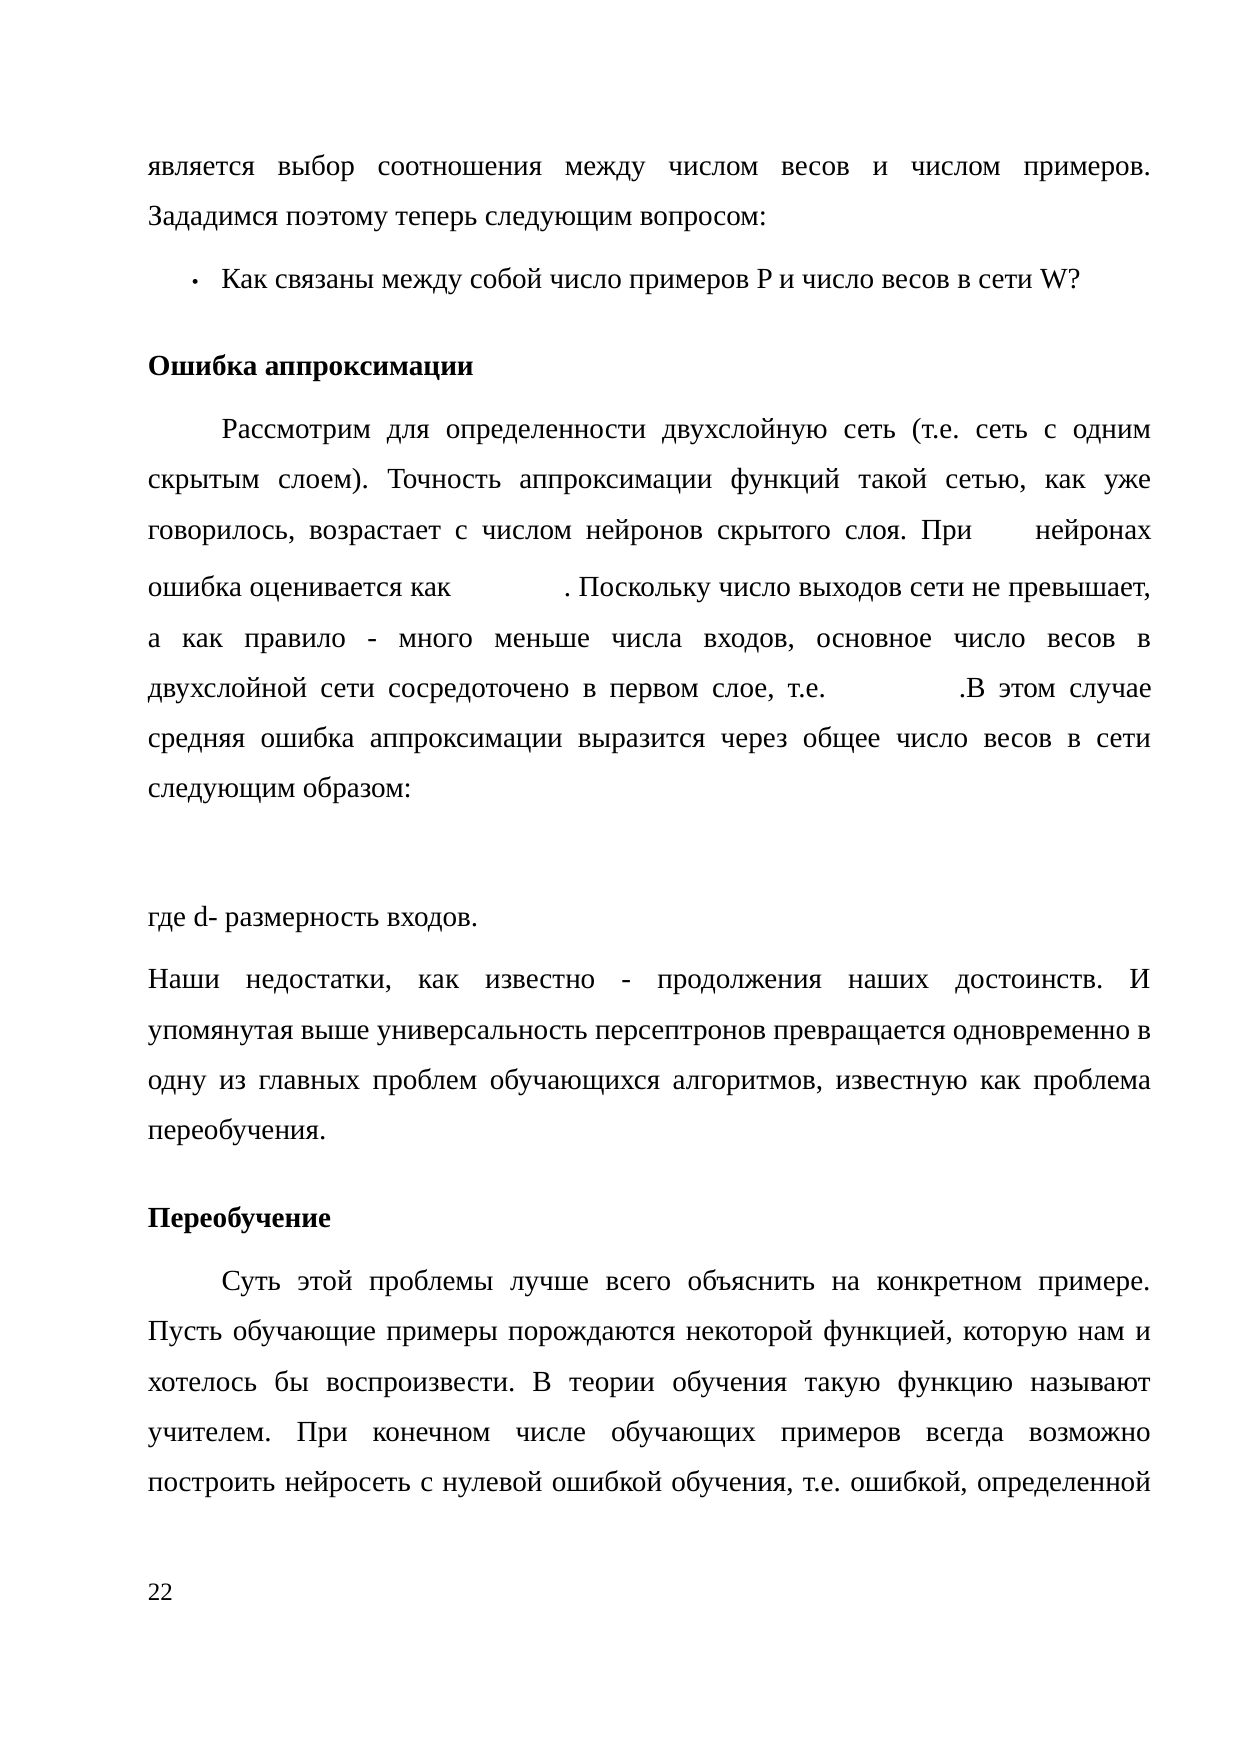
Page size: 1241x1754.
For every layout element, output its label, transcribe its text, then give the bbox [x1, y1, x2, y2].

text Суть этой проблемы лучше всего объяснить на конкретном примере. Пусть обучающие примеры порождаются некоторой функцией, которую нам и хотелось бы воспроизвести. В теории обучения такую функцию называют учителем. При конечном числе обучающих примеров всегда возможно построить нейросеть с нулевой ошибкой обучения, т.е. ошибкой, определенной [148, 1263, 1152, 1498]
subtitle Ошибка аппроксимации [148, 348, 1152, 382]
subtitle Переобучение [148, 1200, 1152, 1234]
text Рассмотрим для определенности двухслойную сеть (т.е. сеть с одним скрытым слоем). Точность аппроксимации функций такой сетью, как уже говорилось, возрастает с числом нейронов скрытого слоя. При нейронах ошибка оценивается как . Поскольку число выходов сети не превышает, а как правило - много меньше числа входов, основное число весов в двухслойной сети сосредоточено в первом слое, т.е. .В этом случае средняя ошибка аппроксимации выразится через общее число весов в сети следующим образом: [148, 411, 1152, 804]
list Как связаны между собой число примеров P и число весов в сети W? [192, 261, 1152, 294]
text где d- размерность входов. [148, 899, 1152, 932]
text является выбор соотношения между числом весов и числом примеров. Зададимся поэтому теперь следующим вопросом: [148, 148, 1152, 231]
text Наши недостатки, как известно - продолжения наших достоинств. И упомянутая выше универсальность персептронов превращается одновременно в одну из главных проблем обучающихся алгоритмов, известную как проблема переобучения. [148, 961, 1152, 1146]
